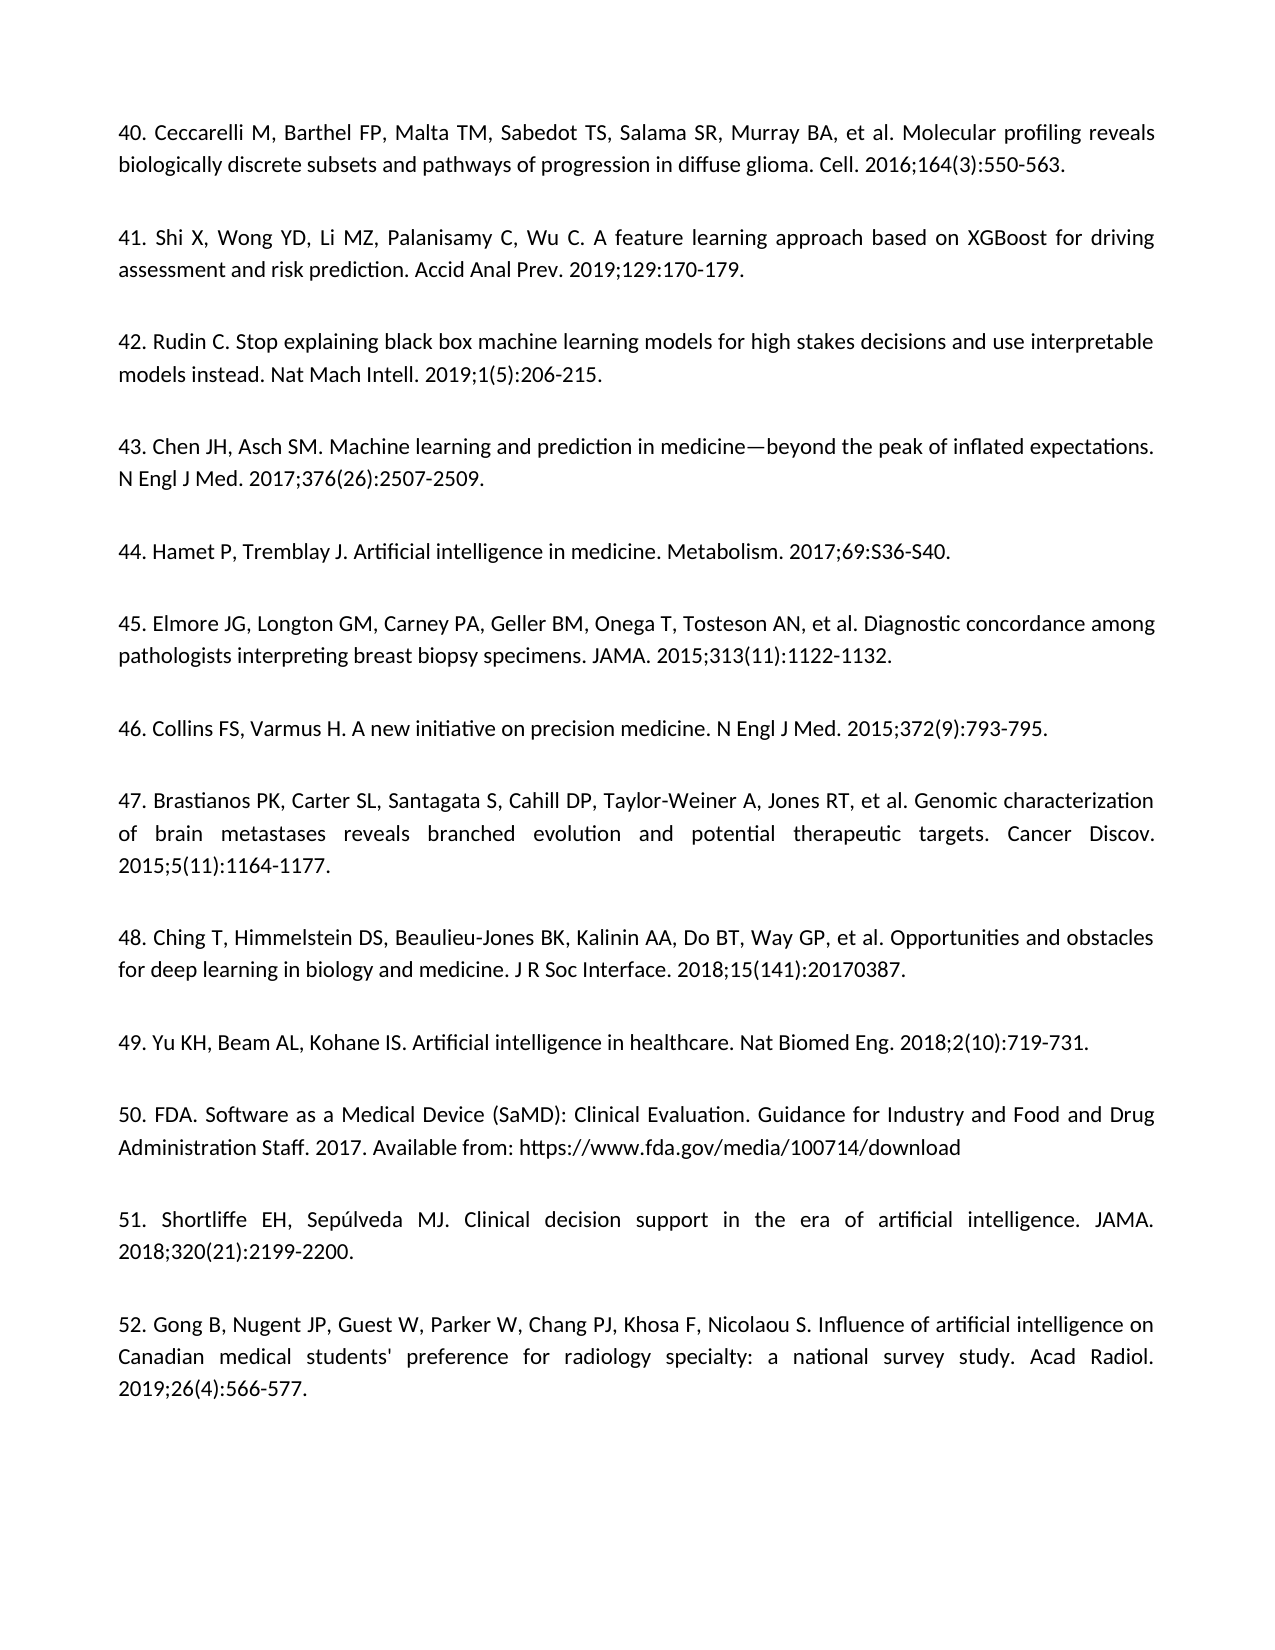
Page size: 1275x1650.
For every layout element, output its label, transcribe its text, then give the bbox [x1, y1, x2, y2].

text 45. Elmore JG, Longton GM, Carney PA, Geller BM, Onega T, Tosteson AN, et al. Diagnostic concordance among pathologists interpreting breast biopsy specimens. JAMA. 2015;313(11):1122-1132. [118, 609, 1157, 669]
text 49. Yu KH, Beam AL, Kohane IS. Artificial intelligence in healthcare. Nat Biomed Eng. 2018;2(10):719-731. [118, 1028, 1157, 1056]
text 42. Rudin C. Stop explaining black box machine learning models for high stakes decisions and use interpretable models instead. Nat Mach Intell. 2019;1(5):206-215. [118, 327, 1157, 388]
text 48. Ching T, Himmelstein DS, Beaulieu-Jones BK, Kalinin AA, Do BT, Way GP, et al. Opportunities and obstacles for deep learning in biology and medicine. J R Soc Interface. 2018;15(141):20170387. [118, 923, 1157, 984]
text 44. Hamet P, Tremblay J. Artificial intelligence in medicine. Metabolism. 2017;69:S36-S40. [118, 537, 1157, 565]
text 46. Collins FS, Varmus H. A new initiative on precision medicine. N Engl J Med. 2015;372(9):793-795. [118, 714, 1157, 742]
text 47. Brastianos PK, Carter SL, Santagata S, Cahill DP, Taylor-Weiner A, Jones RT, et al. Genomic characterization of brain metastases reveals branched evolution and potential therapeutic targets. Cancer Discov. 2015;5(11):1164-1177. [118, 787, 1157, 879]
text 40. Ceccarelli M, Barthel FP, Malta TM, Sabedot TS, Salama SR, Murray BA, et al. Molecular profiling reveals biologically discrete subsets and pathways of progression in diffuse glioma. Cell. 2016;164(3):550-563. [118, 118, 1157, 178]
text 52. Gong B, Nugent JP, Guest W, Parker W, Chang PJ, Khosa F, Nicolaou S. Influence of artificial intelligence on Canadian medical students' preference for radiology specialty: a national survey study. Acad Radiol. 2019;26(4):566-577. [118, 1310, 1157, 1402]
text 43. Chen JH, Asch SM. Machine learning and prediction in medicine—beyond the peak of inflated expectations. N Engl J Med. 2017;376(26):2507-2509. [118, 432, 1157, 492]
text 51. Shortliffe EH, Sepúlveda MJ. Clinical decision support in the era of artificial intelligence. JAMA. 2018;320(21):2199-2200. [118, 1205, 1157, 1266]
text 41. Shi X, Wong YD, Li MZ, Palanisamy C, Wu C. A feature learning approach based on XGBoost for driving assessment and risk prediction. Accid Anal Prev. 2019;129:170-179. [118, 223, 1157, 283]
text 50. FDA. Software as a Medical Device (SaMD): Clinical Evaluation. Guidance for Industry and Food and Drug Administration Staff. 2017. Available from: https://www.fda.gov/media/100714/download [118, 1101, 1157, 1161]
